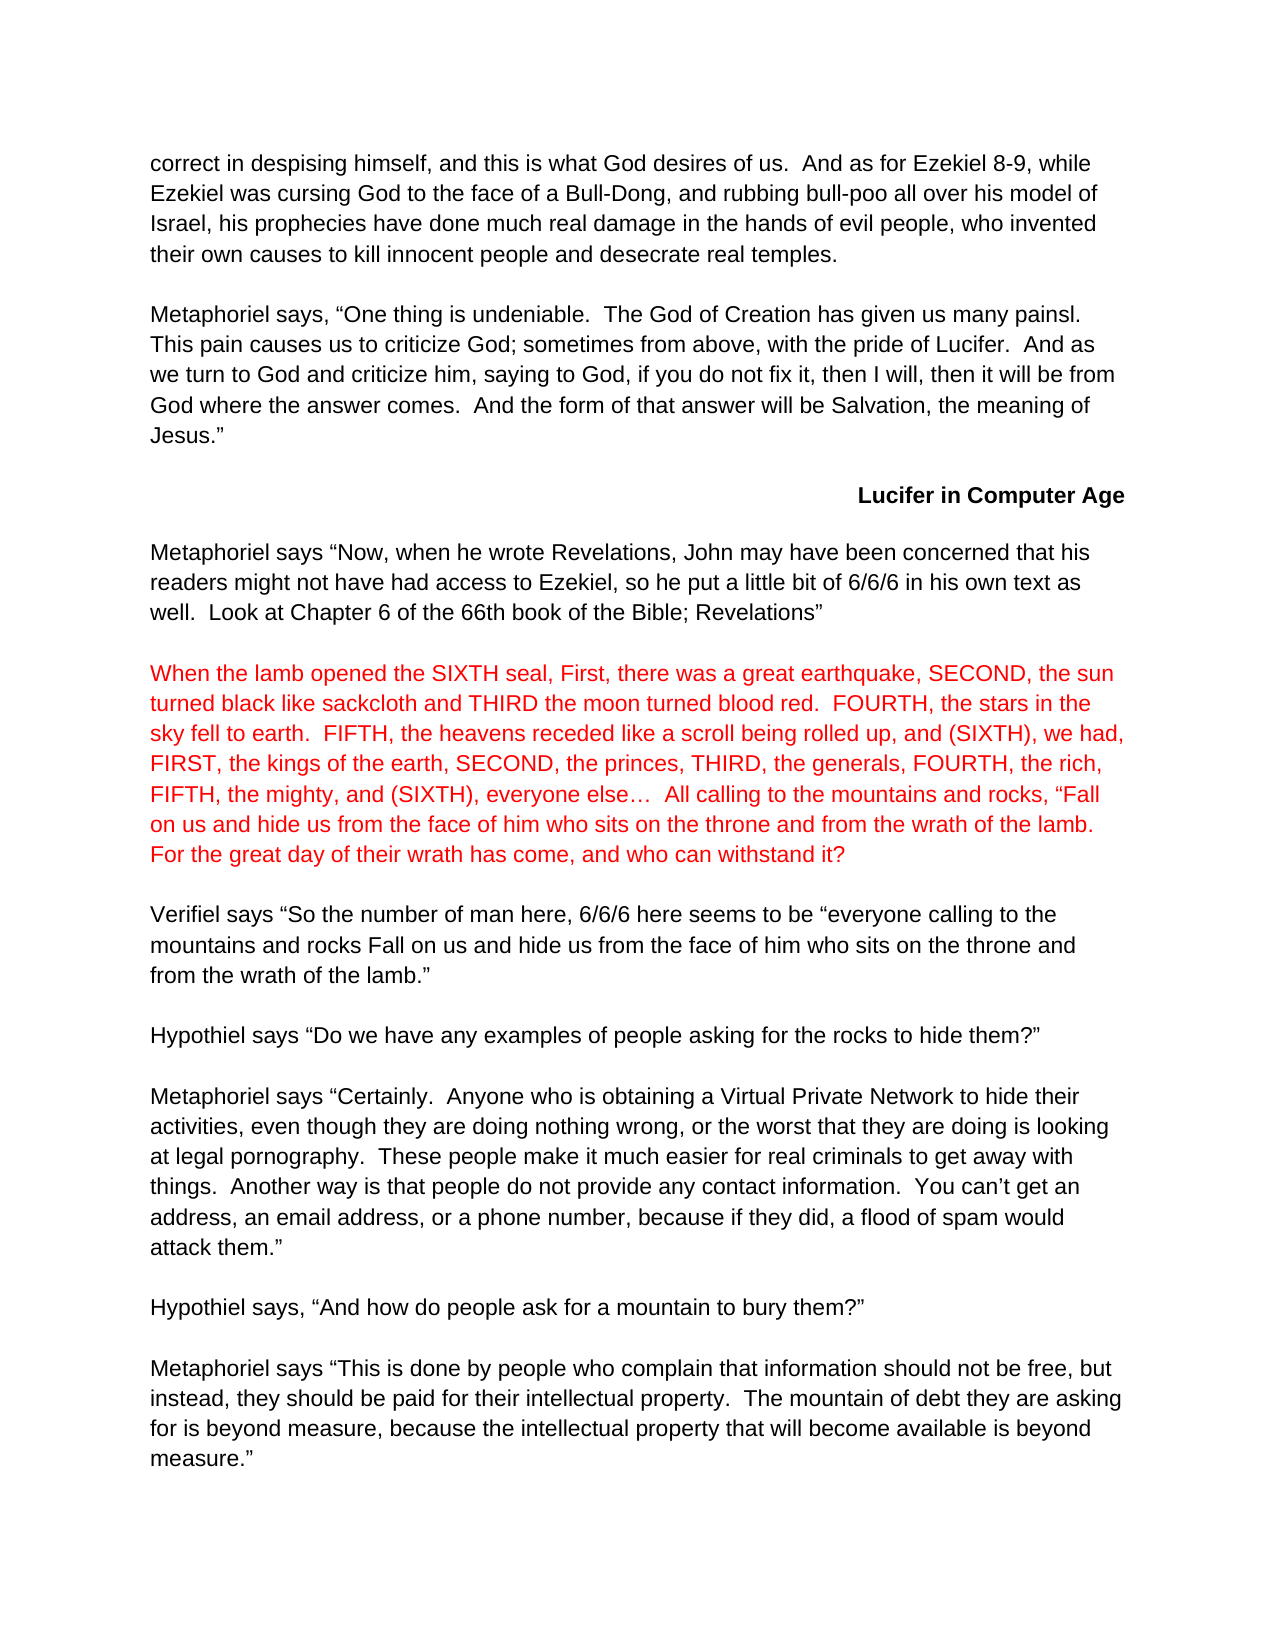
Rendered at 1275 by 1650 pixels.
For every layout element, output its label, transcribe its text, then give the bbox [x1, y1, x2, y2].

text When the lamb opened the SIXTH seal, First, there was a great earthquake, SECOND, the sun turned black like sackcloth and THIRD the moon turned blood red. FOURTH, the stars in the sky fell to earth. FIFTH, the heavens receded like a scroll being rolled up, and (SIXTH), we had, FIRST, the kings of the earth, SECOND, the princes, THIRD, the generals, FOURTH, the rich, FIFTH, the mighty, and (SIXTH), everyone else… All calling to the mountains and rocks, “Fall on us and hide us from the face of him who sits on the throne and from the wrath of the lamb. For the great day of their wrath has come, and who can withstand it? [150, 660, 1125, 867]
text Metaphoriel says “Now, when he wrote Revelations, John may have been concerned that his readers might not have had access to Ezekiel, so he put a little bit of 6/6/6 in his own text as well. Look at Chapter 6 of the 66th book of the Bible; Revelations” [150, 539, 1125, 626]
text Verifiel says “So the number of man here, 6/6/6 here seems to be “everyone calling to the mountains and rocks Fall on us and hide us from the face of him who sits on the throne and from the wrath of the lamb.” [150, 901, 1125, 988]
subtitle Lucifer in Computer Age [150, 482, 1125, 509]
text Metaphoriel says, “One thing is undeniable. The God of Creation has given us many painsl. This pain causes us to criticize God; sometimes from above, with the pride of Lucifer. And as we turn to God and criticize him, saying to God, if you do not fix it, then I will, then it will be from God where the answer comes. And the form of that answer will be Salvation, the meaning of Jesus.” [150, 301, 1125, 448]
text Hypothiel says, “And how do people ask for a mountain to bury them?” [150, 1294, 1125, 1320]
text Metaphoriel says “Certainly. Anyone who is obtaining a Virtual Private Network to hide their activities, even though they are doing nothing wrong, or the worst that they are doing is looking at legal pornography. These people make it much easier for real criminals to get away with things. Another way is that people do not provide any contact information. You can’t get an address, an email address, or a phone number, because if they did, a flood of spam would attack them.” [150, 1083, 1125, 1260]
text Metaphoriel says “This is done by people who complain that information should not be free, but instead, they should be paid for their intellectual property. The mountain of debt they are asking for is beyond measure, because the intellectual property that will become available is beyond measure.” [150, 1354, 1125, 1471]
text correct in despising himself, and this is what God desires of us. And as for Ezekiel 8-9, while Ezekiel was cursing God to the face of a Bull-Dong, and rubbing bull-poo all over his model of Israel, his prophecies have done much real damage in the hands of evil people, who invented their own causes to kill innocent people and desecrate real temples. [150, 150, 1125, 267]
text Hypothiel says “Do we have any examples of people asking for the rocks to hide them?” [150, 1022, 1125, 1048]
